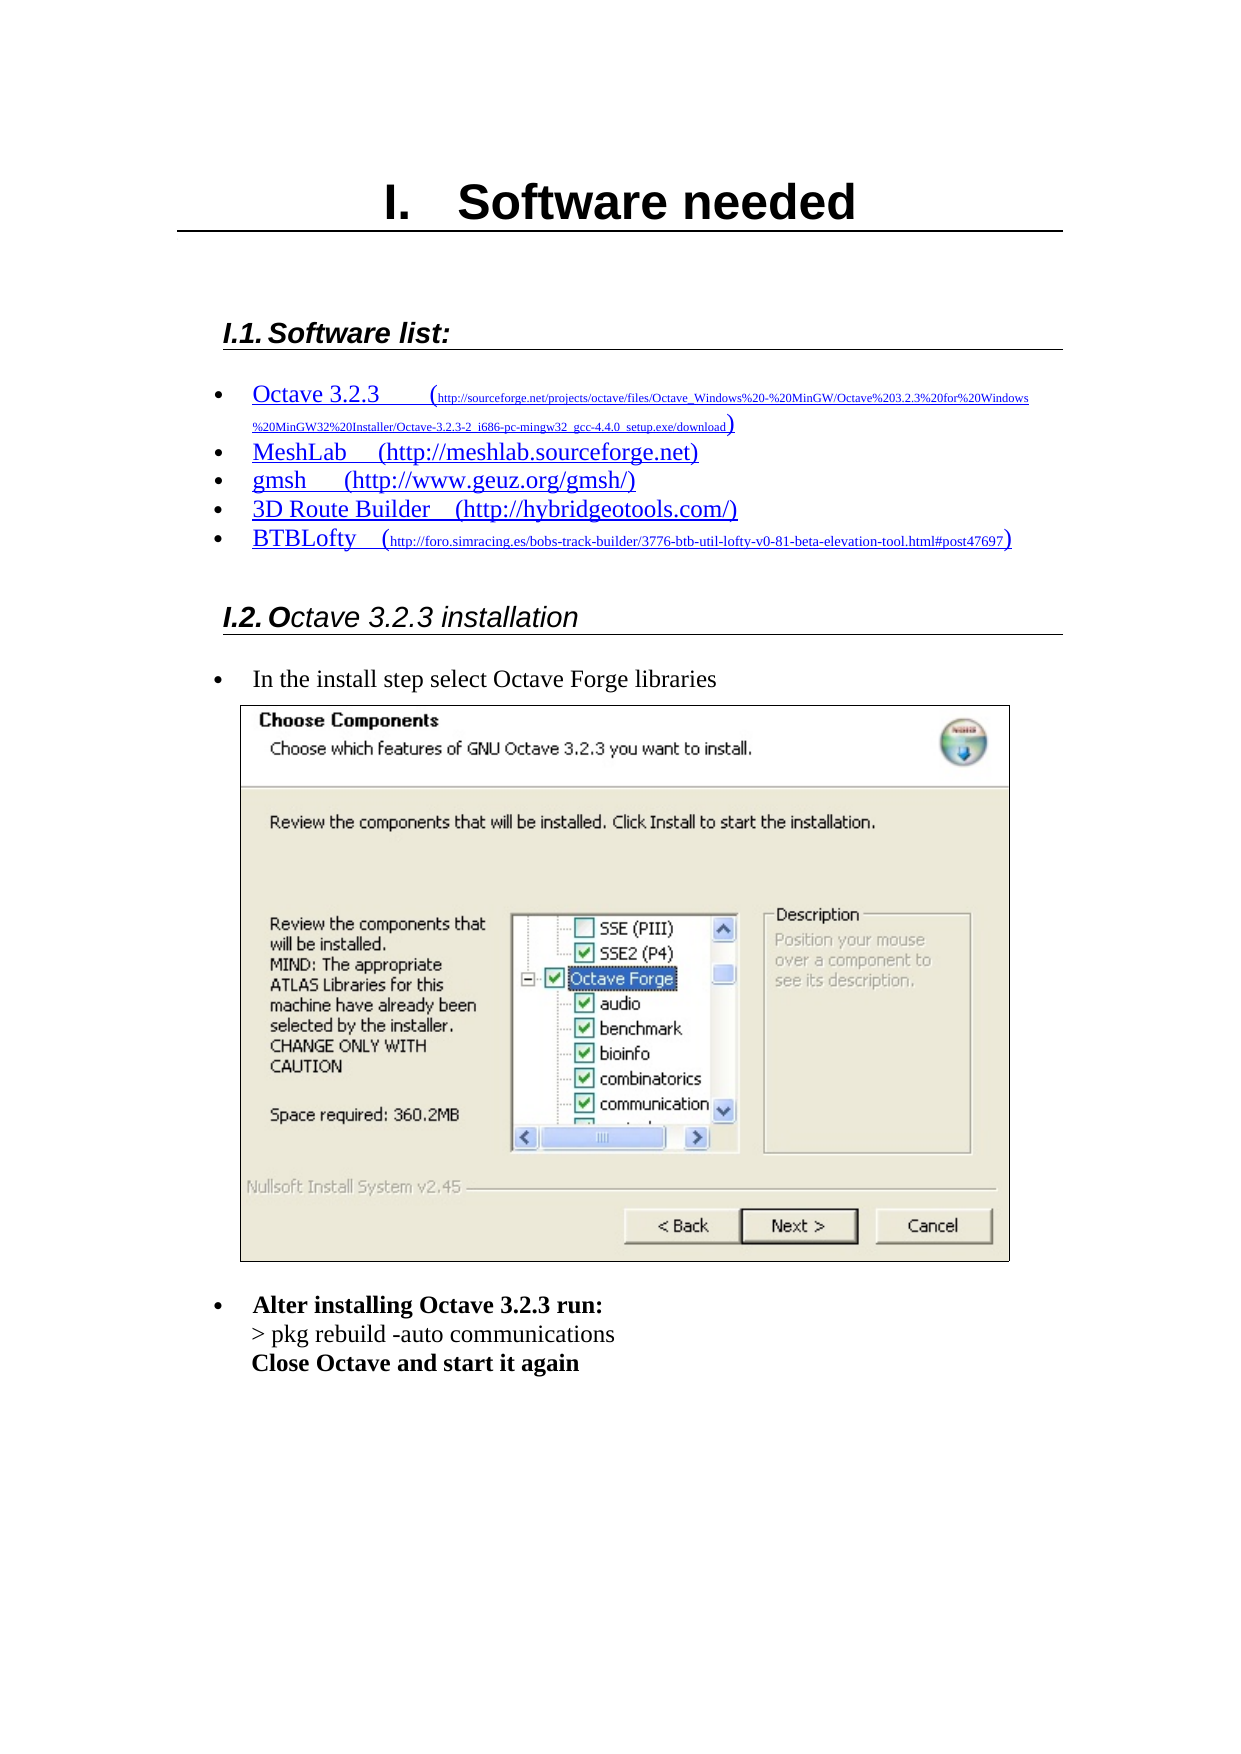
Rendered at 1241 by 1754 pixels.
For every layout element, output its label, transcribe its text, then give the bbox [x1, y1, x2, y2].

list Octave 3.2.3 (http://sourceforge.net/projects/octave/files/Octave_Windows%20-%20MinGW/Octave%203.2.3%20for%20Windows%20MinGW32%20Installer/Octave-3.2.3-2_i686-pc-mingw32_gcc-4.4.0_setup.exe/download) [215, 379, 1063, 437]
subtitle Software needed [177, 173, 1063, 230]
list MeshLab (http://meshlab.sourceforge.net) [215, 437, 1063, 466]
subtitle Octave 3.2.3 installation [223, 600, 1063, 634]
text > pkg rebuild -auto communications [177, 1319, 1063, 1348]
list BTBLofty (http://foro.simracing.es/bobs-track-builder/3776-btb-util-lofty-v0-81-beta-elevation-tool.html#post47697) [214, 523, 1063, 552]
list gmsh (http://www.geuz.org/gmsh/) [215, 466, 1063, 494]
list Alter installing Octave 3.2.3 run: [214, 1290, 1063, 1319]
subtitle Software list: [223, 316, 1063, 349]
list In the install step select Octave Forge libraries [214, 664, 1063, 693]
text Close Octave and start it again [177, 1348, 1063, 1376]
picture [241, 706, 1009, 1261]
list 3D Route Builder (http://hybridgeotools.com/) [214, 494, 1063, 523]
